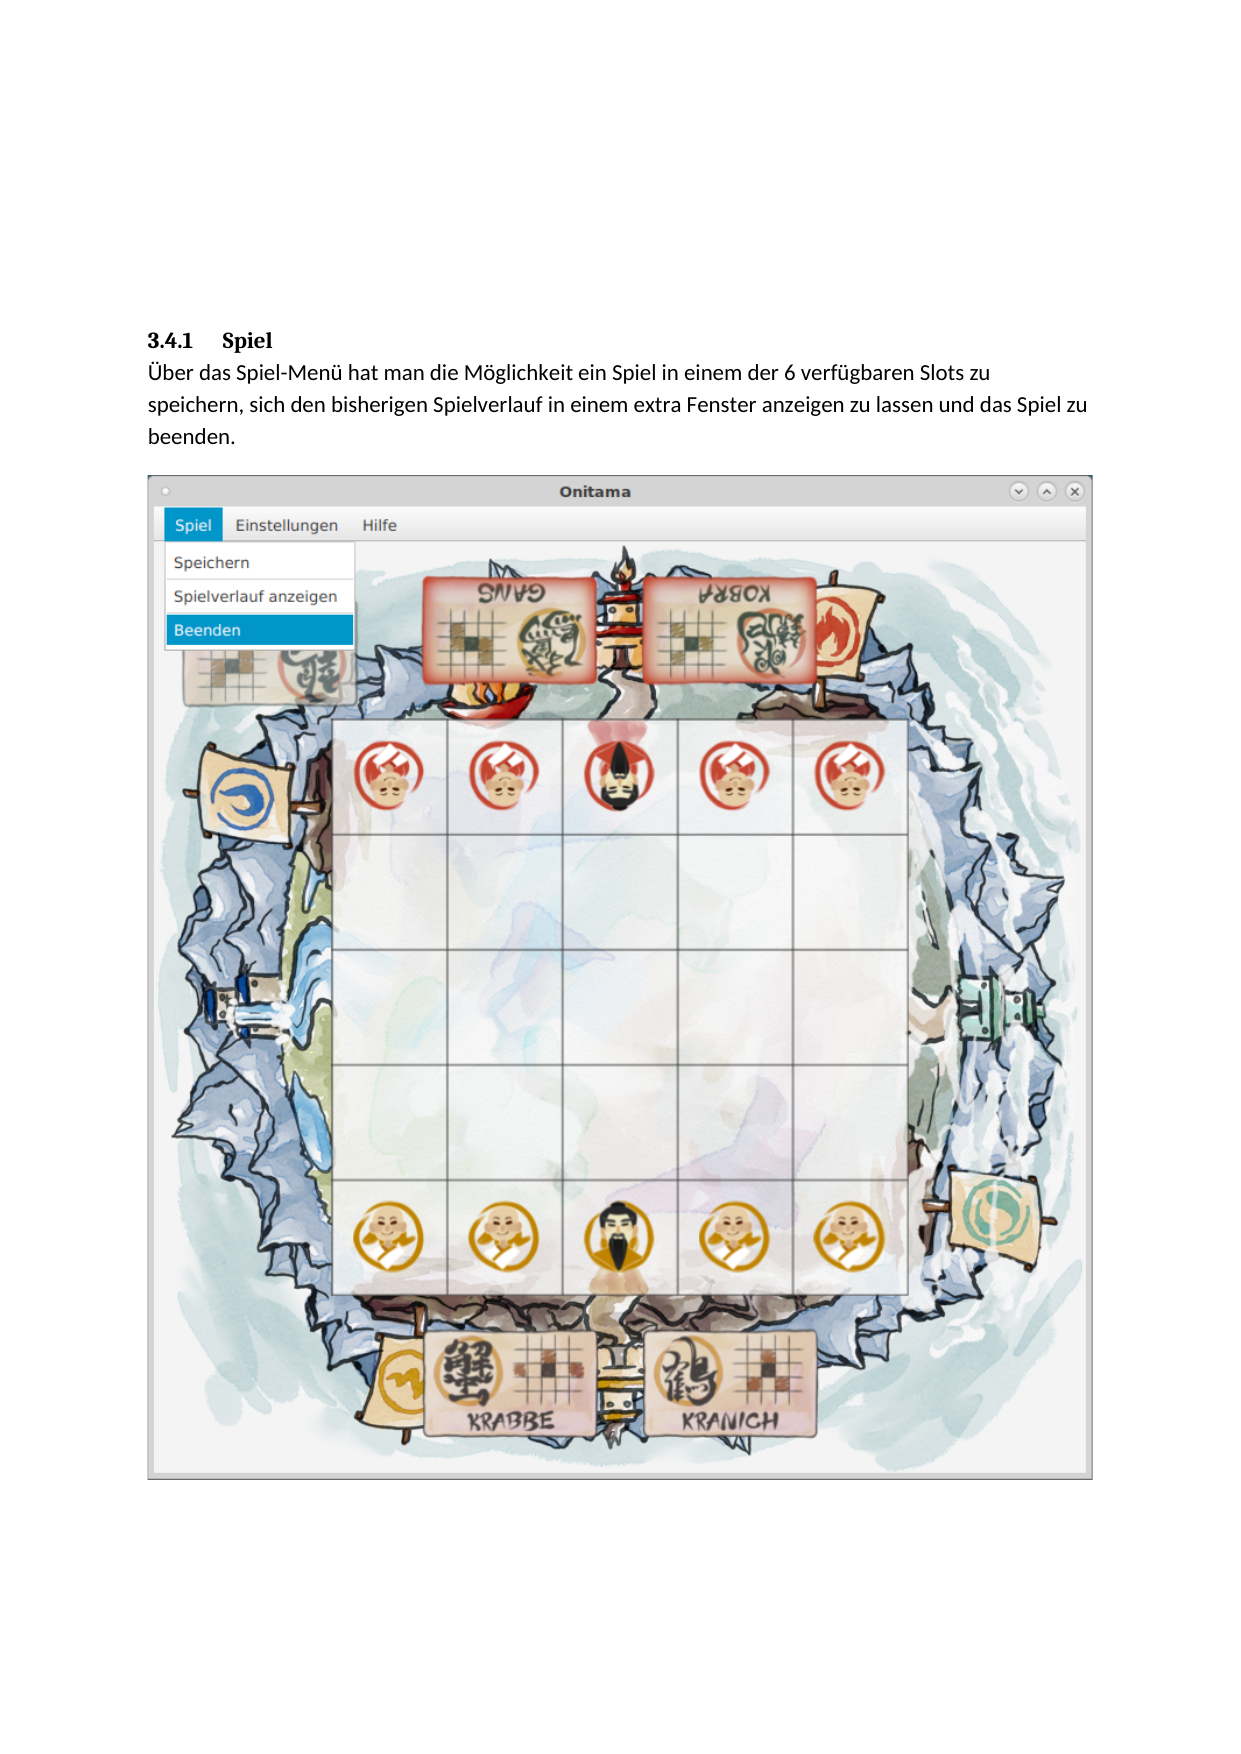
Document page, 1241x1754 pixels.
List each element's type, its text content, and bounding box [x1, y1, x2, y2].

text Über das Spiel-Menü hat man die Möglichkeit ein Spiel in einem der 6 verfügbaren Slots zu speichern, sich den bisherigen Spielverlauf in einem extra Fenster anzeigen zu lassen und das Spiel zu beenden. [148, 358, 1093, 450]
picture [147, 475, 1093, 1480]
subtitle Spiel [148, 327, 1093, 354]
